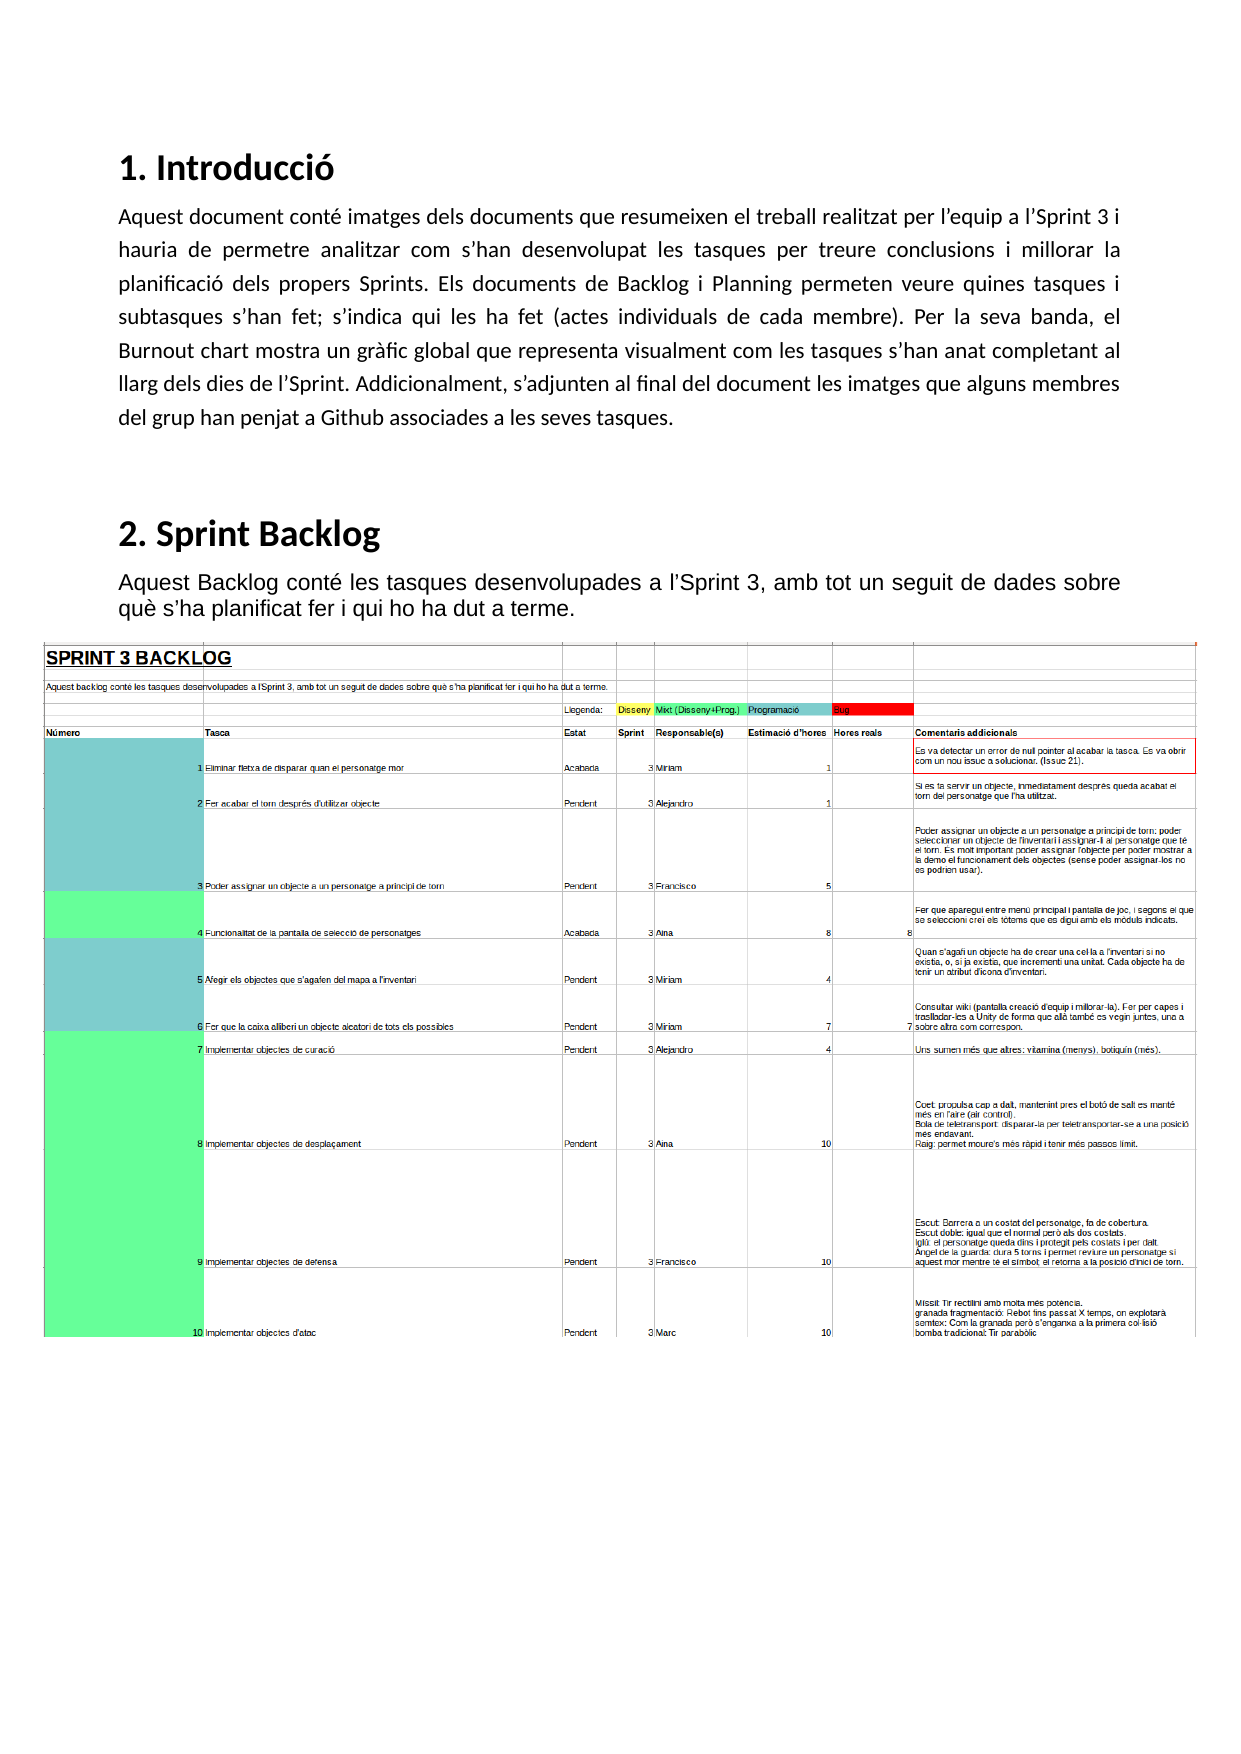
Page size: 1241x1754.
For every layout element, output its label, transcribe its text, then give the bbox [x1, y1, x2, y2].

text Aquest Backlog conté les tasques desenvolupades a l’Sprint 3, amb tot un seguit de dades sobre què s’ha planificat fer i qui ho ha dut a terme. [118, 568, 1122, 621]
subtitle 1. Introducció [118, 143, 1122, 189]
subtitle 2. Sprint Backlog [118, 510, 1122, 556]
picture [43, 642, 1198, 1337]
text Aquest document conté imatges dels documents que resumeixen el treball realitzat per l’equip a l’Sprint 3 i hauria de permetre analitzar com s’han desenvolupat les tasques per treure conclusions i millorar la planificació dels propers Sprints. Els documents de Backlog i Planning permeten veure quines tasques i subtasques s’han fet; s’indica qui les ha fet (actes individuals de cada membre). Per la seva banda, el Burnout chart mostra un gràfic global que representa visualment com les tasques s’han anat completant al llarg dels dies de l’Sprint. Addicionalment, s’adjunten al final del document les imatges que alguns membres del grup han penjat a Github associades a les seves tasques. [118, 202, 1122, 431]
